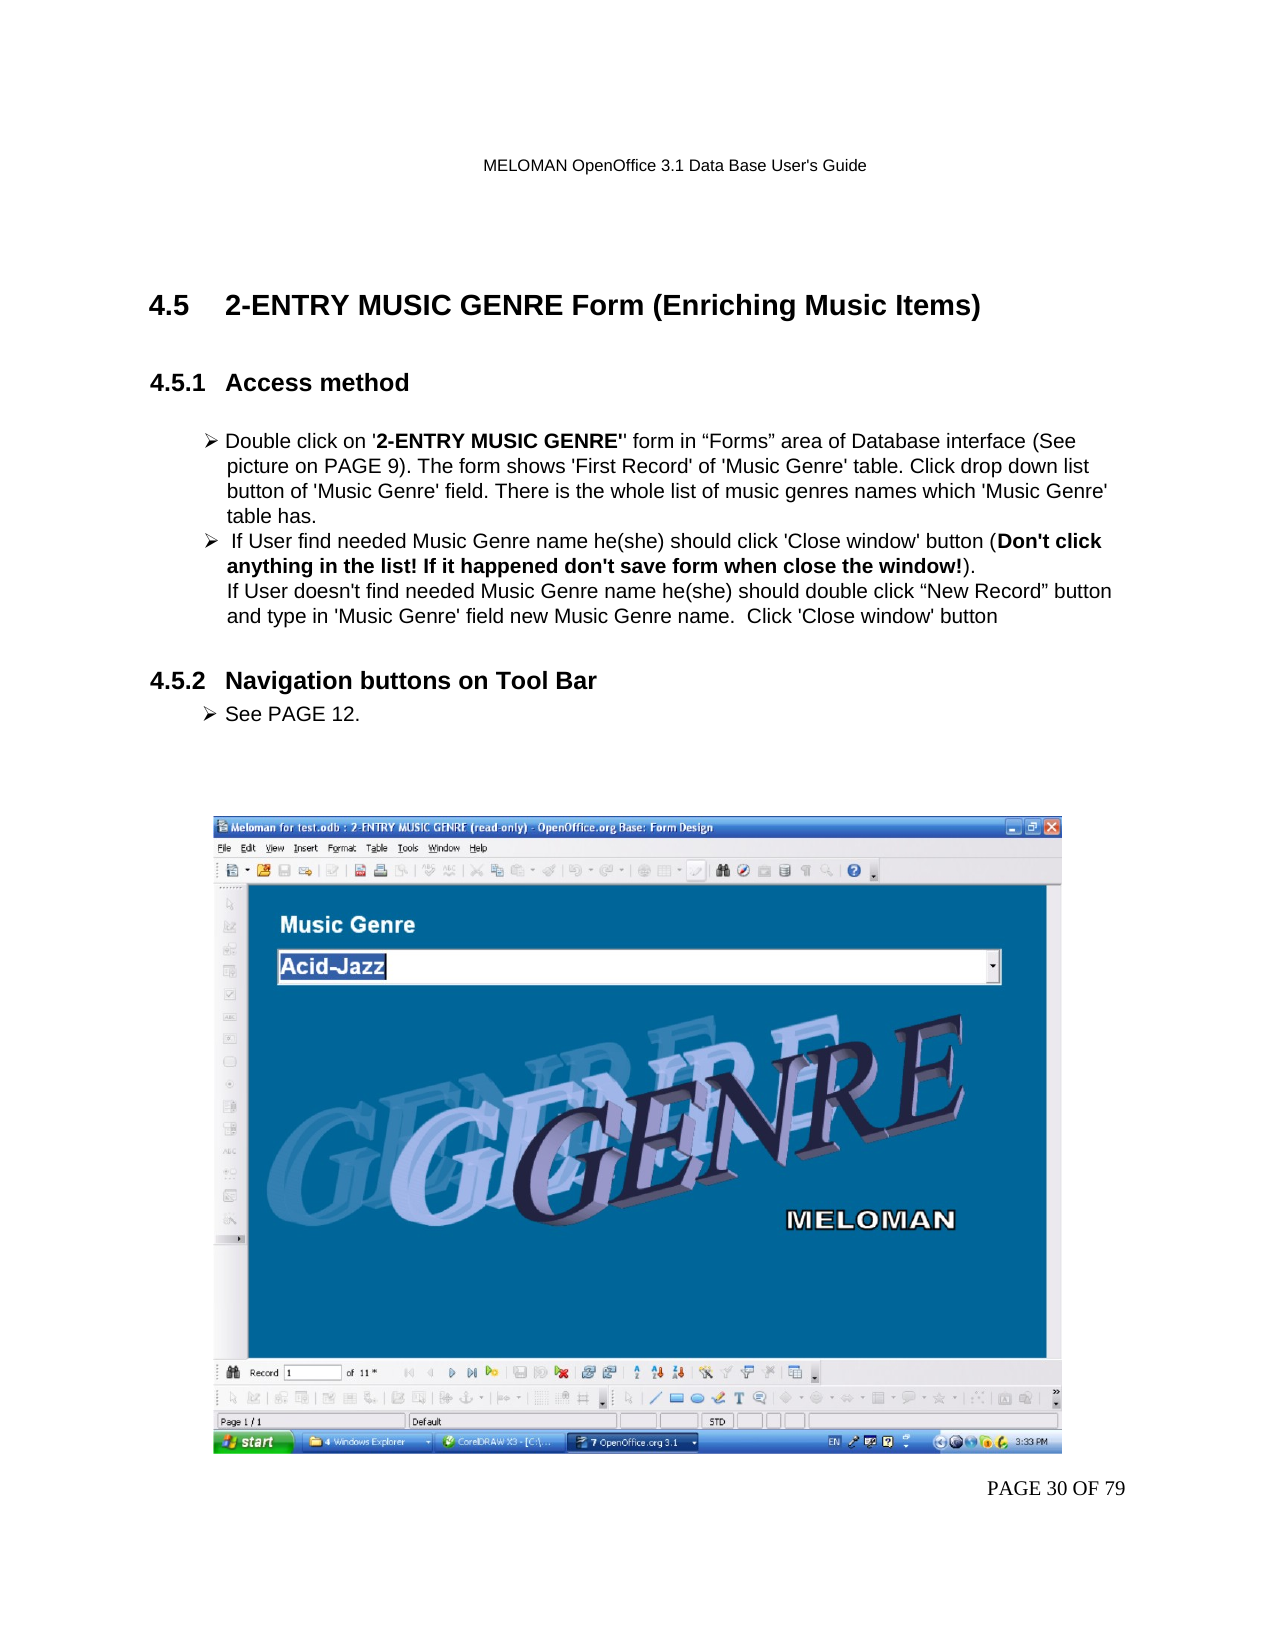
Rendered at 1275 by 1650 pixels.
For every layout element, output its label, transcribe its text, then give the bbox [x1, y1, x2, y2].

subtitle 2-ENTRY MUSIC GENRE Form (Enriching Music Items) [148, 287, 1125, 321]
subtitle Navigation buttons on Tool Bar [150, 666, 1125, 694]
subtitle Access method [150, 368, 1125, 397]
list If User doesn't find needed Music Genre name he(she) should double click “New Record” button and type in 'Music Genre' field new Music Genre name. Click 'Close window' button [203, 578, 1125, 628]
list If User find needed Music Genre name he(she) should click 'Close window' button (Don't click anything in the list! If it happened don't save form when close the window!). [203, 528, 1125, 578]
picture [213, 816, 1062, 1454]
list See PAGE 12. [202, 701, 1125, 726]
list Double click on '2-ENTRY MUSIC GENRE'' form in “Forms” area of Database interface (See picture on PAGE 9). The form shows 'First Record' of 'Music Genre' table. Click drop down list button of 'Music Genre' field. There is the whole list of music genres names which 'Music Genre' table has. [203, 428, 1125, 528]
